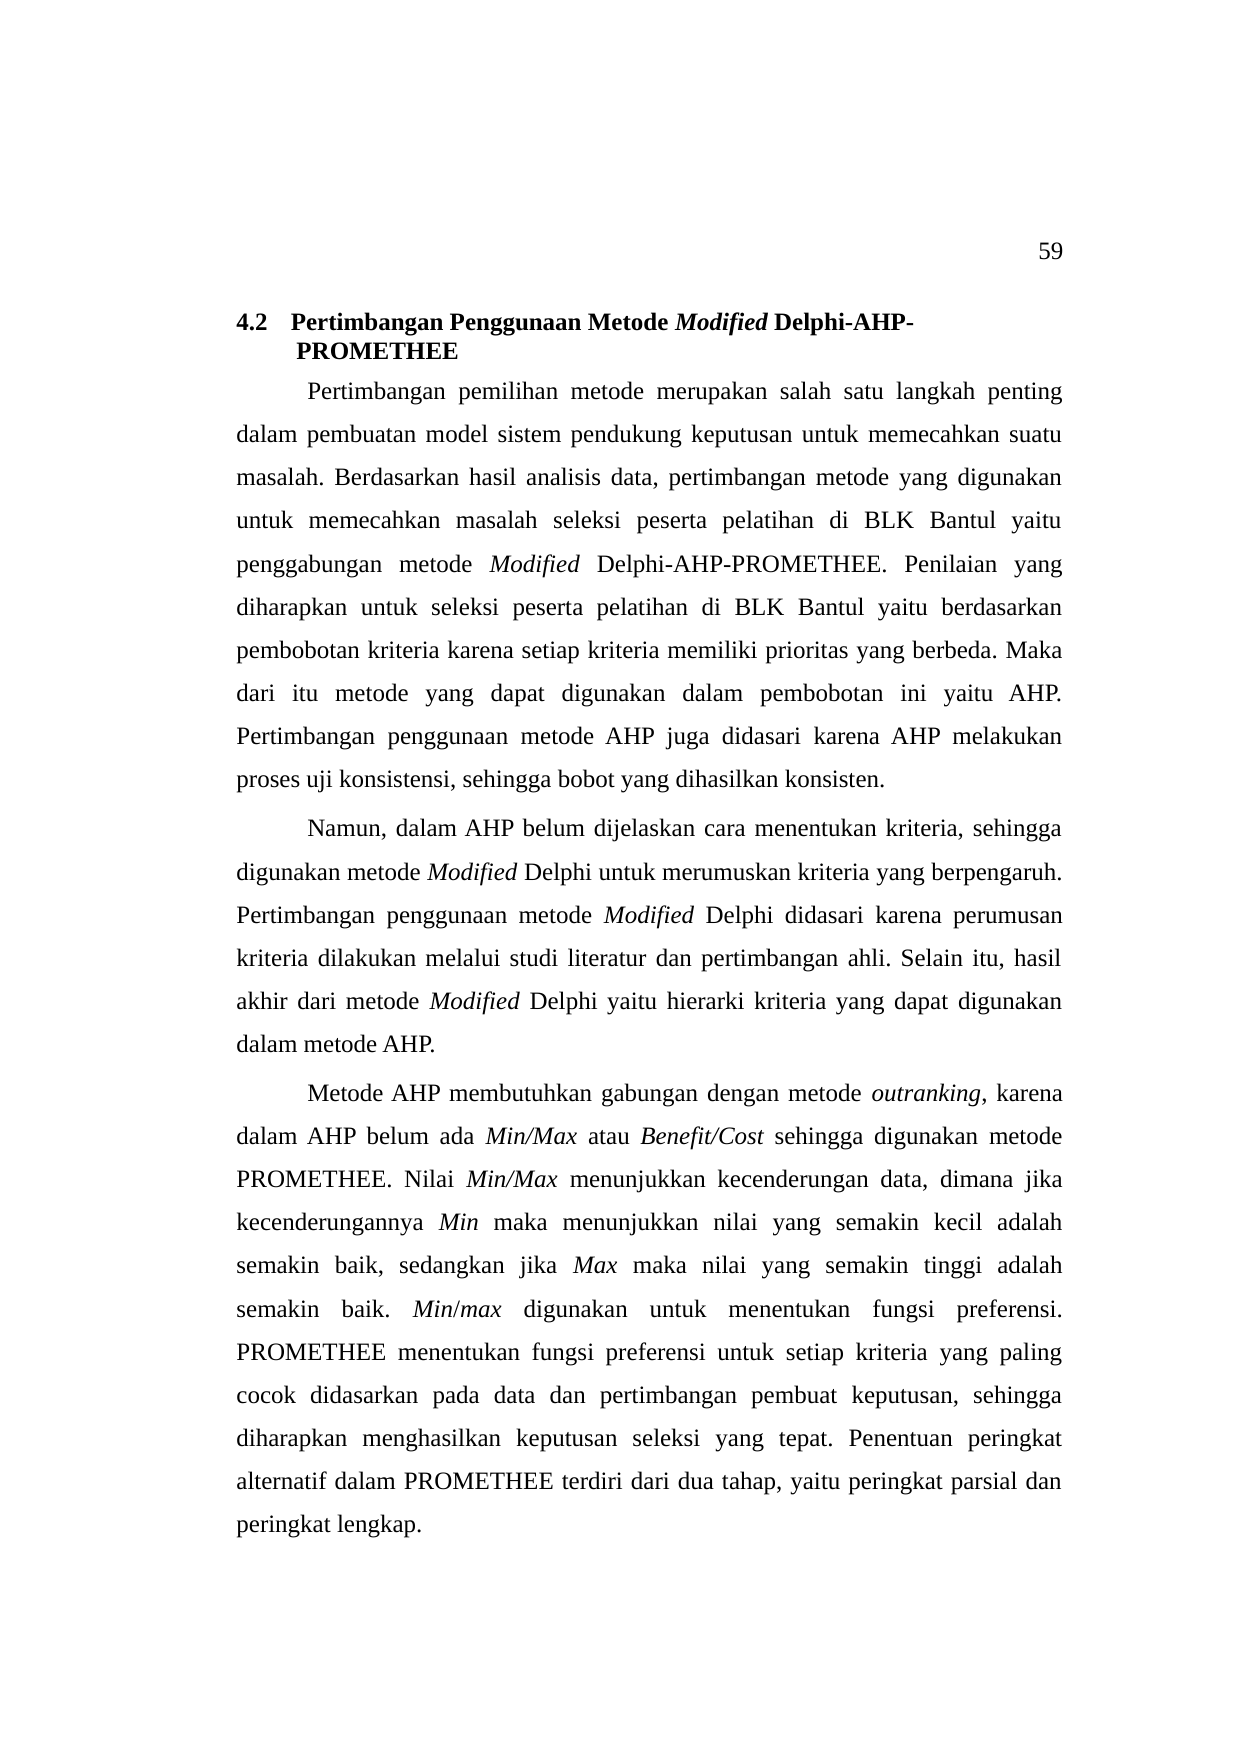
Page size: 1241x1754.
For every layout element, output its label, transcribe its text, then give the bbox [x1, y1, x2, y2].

text Metode AHP membutuhkan gabungan dengan metode outranking, karena dalam AHP belum ada Min/Max atau Benefit/Cost sehingga digunakan metode PROMETHEE. Nilai Min/Max menunjukkan kecenderungan data, dimana jika kecenderungannya Min maka menunjukkan nilai yang semakin kecil adalah semakin baik, sedangkan jika Max maka nilai yang semakin tinggi adalah semakin baik. Min/max digunakan untuk menentukan fungsi preferensi. PROMETHEE menentukan fungsi preferensi untuk setiap kriteria yang paling cocok didasarkan pada data dan pertimbangan pembuat keputusan, sehingga diharapkan menghasilkan keputusan seleksi yang tepat. Penentuan peringkat alternatif dalam PROMETHEE terdiri dari dua tahap, yaitu peringkat parsial dan peringkat lengkap. [236, 1078, 1063, 1538]
text Namun, dalam AHP belum dijelaskan cara menentukan kriteria, sehingga digunakan metode Modified Delphi untuk merumuskan kriteria yang berpengaruh. Pertimbangan penggunaan metode Modified Delphi didasari karena perumusan kriteria dilakukan melalui studi literatur dan pertimbangan ahli. Selain itu, hasil akhir dari metode Modified Delphi yaitu hierarki kriteria yang dapat digunakan dalam metode AHP. [236, 813, 1063, 1058]
subtitle Pertimbangan Penggunaan Metode Modified Delphi-AHP-PROMETHEE [236, 307, 1063, 364]
text Pertimbangan pemilihan metode merupakan salah satu langkah penting dalam pembuatan model sistem pendukung keputusan untuk memecahkan suatu masalah. Berdasarkan hasil analisis data, pertimbangan metode yang digunakan untuk memecahkan masalah seleksi peserta pelatihan di BLK Bantul yaitu penggabungan metode Modified Delphi-AHP-PROMETHEE. Penilaian yang diharapkan untuk seleksi peserta pelatihan di BLK Bantul yaitu berdasarkan pembobotan kriteria karena setiap kriteria memiliki prioritas yang berbeda. Maka dari itu metode yang dapat digunakan dalam pembobotan ini yaitu AHP. Pertimbangan penggunaan metode AHP juga didasari karena AHP melakukan proses uji konsistensi, sehingga bobot yang dihasilkan konsisten. [236, 376, 1063, 793]
